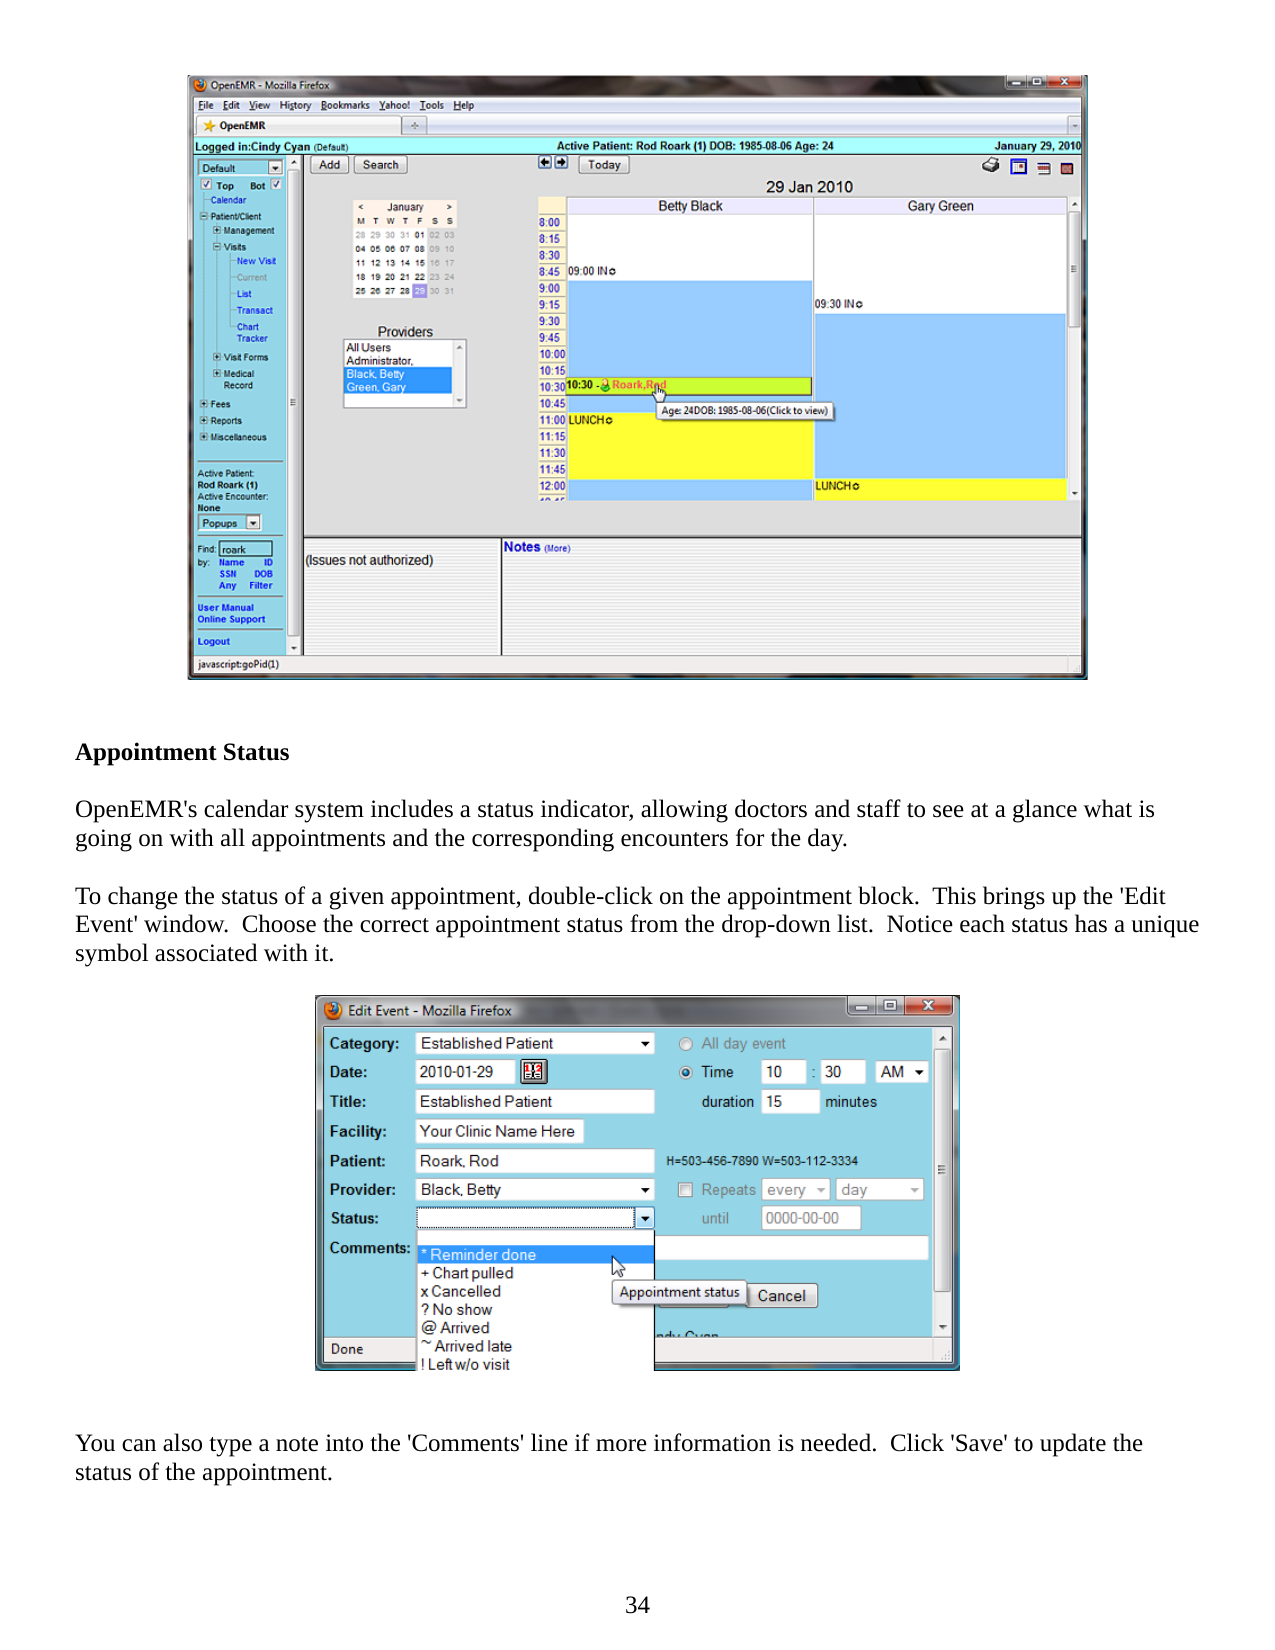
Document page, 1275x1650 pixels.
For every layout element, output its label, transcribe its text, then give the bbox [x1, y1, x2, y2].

text Appointment Status [75, 737, 1200, 766]
text You can also type a note into the 'Comments' line if more information is needed. Click 'Save' to update the status of the appointment. [75, 1428, 1200, 1486]
text To change the status of a given appointment, double-click on the appointment block. This brings up the 'Edit Event' window. Choose the correct appointment status from the drop-down list. Notice each status has a unique symbol associated with it. [75, 881, 1200, 967]
text OpenEMR's calendar system includes a status indicator, allowing doctors and staff to see at a glance what is going on with all appointments and the corresponding encounters for the day. [75, 794, 1200, 852]
picture [187, 75, 1088, 680]
picture [315, 995, 960, 1371]
